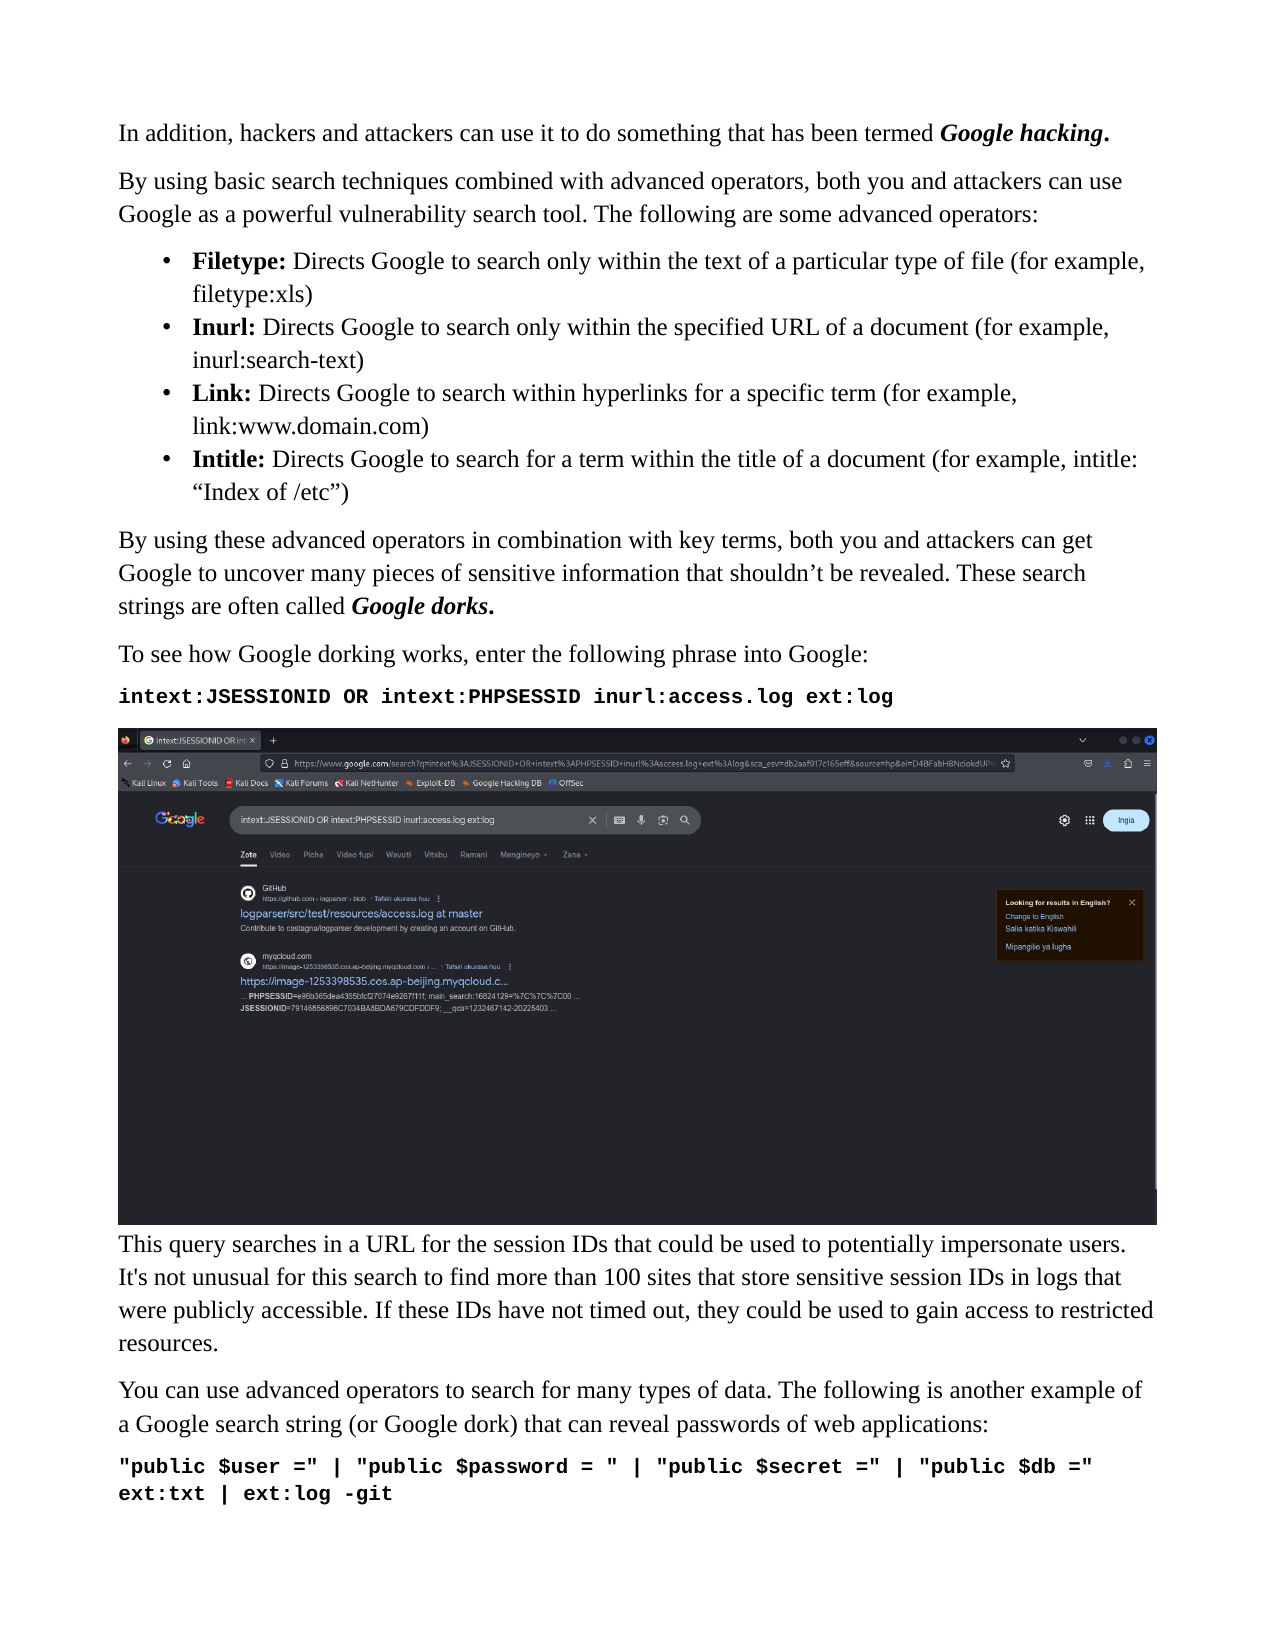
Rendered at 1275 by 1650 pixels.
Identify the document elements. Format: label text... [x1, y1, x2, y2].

list Filetype: Directs Google to search only within the text of a particular type of file (for example, filetype:xls) [162, 246, 1157, 308]
text By using basic search techniques combined with advanced operators, both you and attackers can use Google as a powerful vulnerability search tool. The following are some advanced operators: [118, 166, 1157, 227]
picture [118, 728, 1157, 1225]
text You can use advanced operators to search for many types of data. The following is another example of a Google search string (or Google dork) that can reveal passwords of web applications: [118, 1376, 1157, 1437]
text To see how Google dorking works, enter the following phrase into Google: [118, 639, 1157, 667]
text In addition, hackers and attackers can use it to do something that has been termed Google hacking. [118, 118, 1157, 147]
text This query searches in a URL for the session IDs that could be used to potentially impersonate users. It's not unusual for this search to find more than 100 sites that store sensitive session IDs in logs that were publicly accessible. If these IDs have not timed out, they could be used to gain access to restricted resources. [118, 1225, 1157, 1357]
list Intitle: Directs Google to search for a term within the title of a document (for example, intitle: “Index of /etc”) [162, 444, 1157, 506]
list Inurl: Directs Google to search only within the specified URL of a document (for example, inurl:search-text) [162, 312, 1157, 374]
list Link: Directs Google to search within hyperlinks for a specific term (for example, link:www.domain.com) [162, 378, 1157, 440]
text By using these advanced operators in combination with key terms, both you and attackers can get Google to uncover many pieces of sensitive information that shouldn’t be revealed. These search strings are often called Google dorks. [118, 525, 1157, 620]
text intext:JSESSIONID OR intext:PHPSESSID inurl:access.log ext:log [118, 686, 1157, 710]
text "public $user =" | "public $password = " | "public $secret =" | "public $db =" ext:txt | ext:log -git [118, 1456, 1157, 1507]
